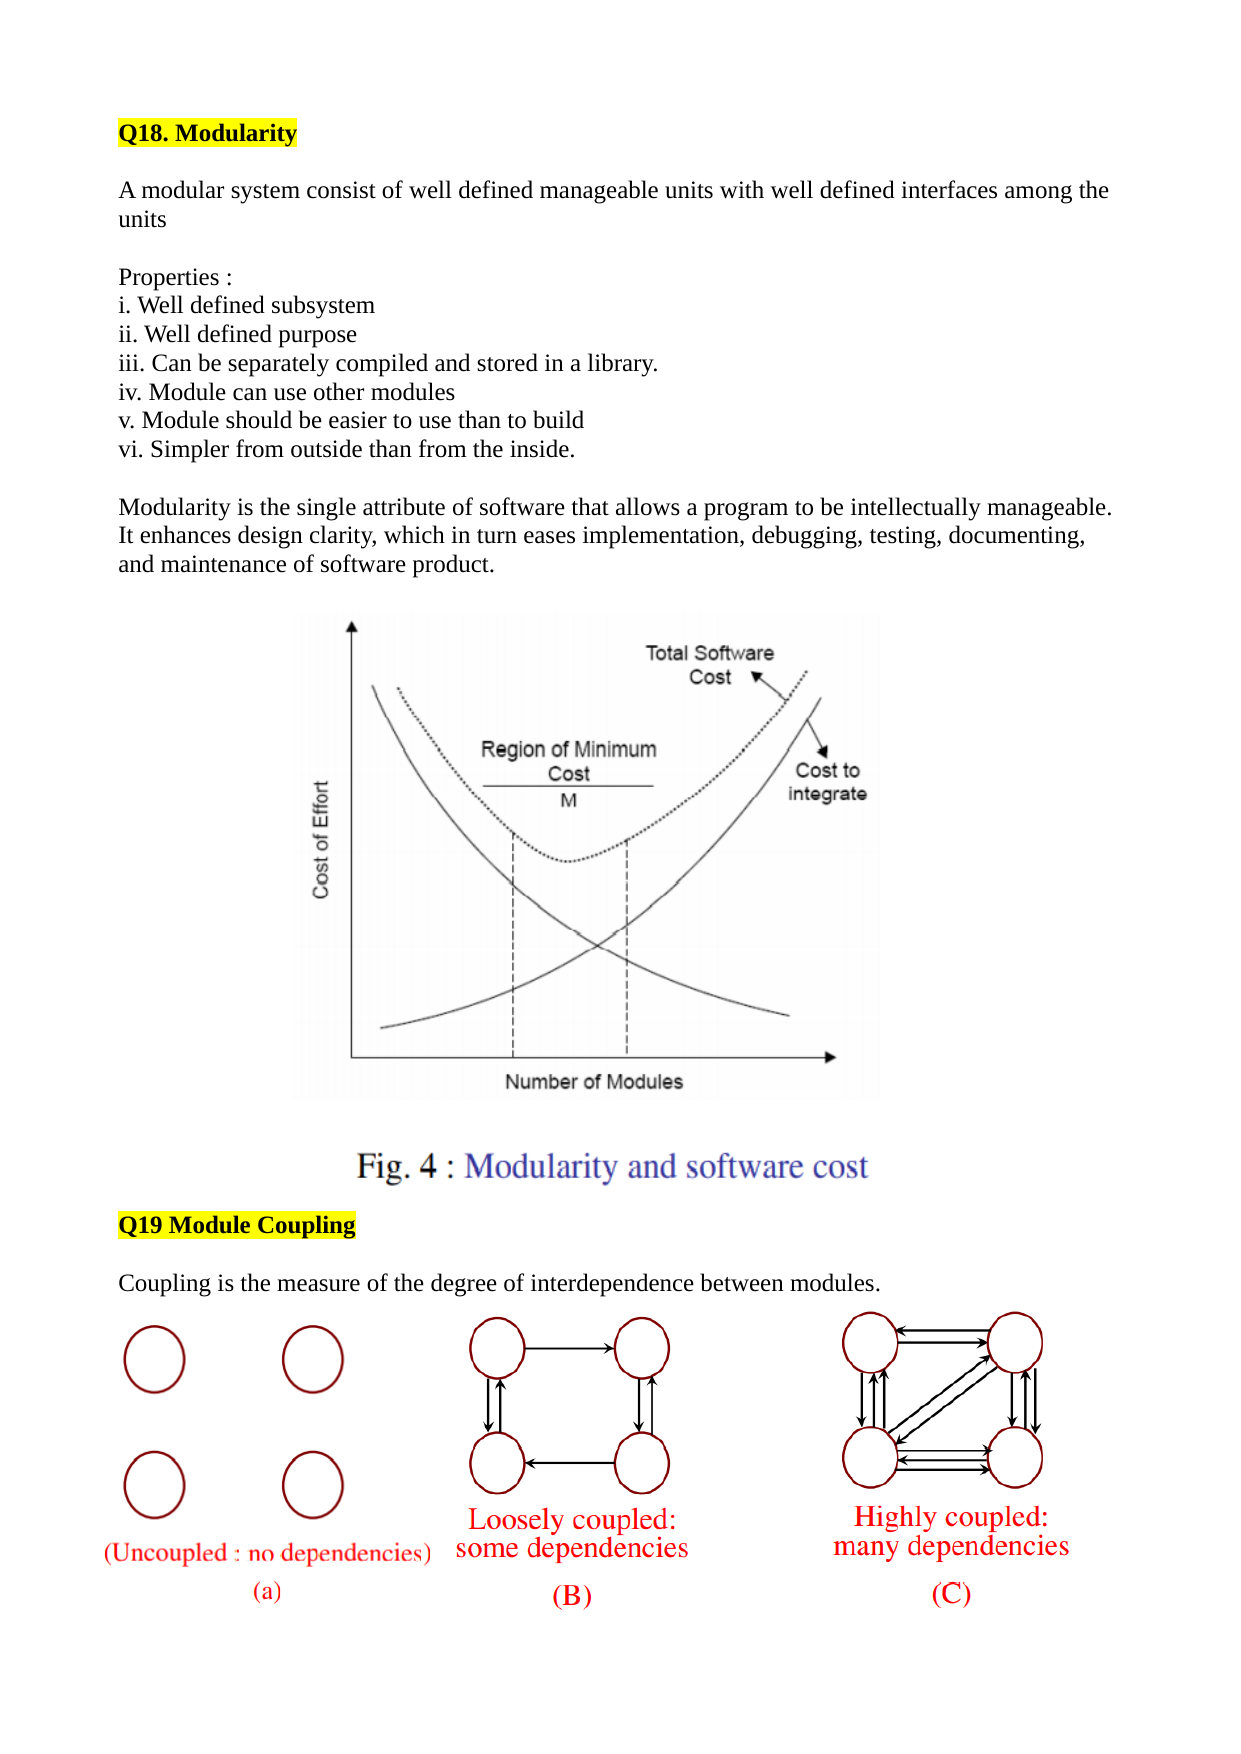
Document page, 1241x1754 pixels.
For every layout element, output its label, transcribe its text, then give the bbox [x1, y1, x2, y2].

text Q19 Module Coupling [118, 1211, 1122, 1239]
text i. Well defined subsystem [118, 291, 1122, 319]
picture [280, 606, 901, 1195]
picture [451, 1305, 1075, 1630]
text Modularity is the single attribute of software that allows a program to be intellectually manageable. It enhances design clarity, which in turn eases implementation, debugging, testing, documenting, and maintenance of software product. [118, 492, 1122, 578]
text Coupling is the measure of the degree of interdependence between modules. [118, 1268, 1122, 1297]
picture [104, 1323, 435, 1606]
text A modular system consist of well defined manageable units with well defined interfaces among the units [118, 176, 1122, 233]
text Properties : [118, 262, 1122, 291]
text v. Module should be easier to use than to build [118, 406, 1122, 434]
text iii. Can be separately compiled and stored in a library. [118, 348, 1122, 377]
text Q18. Modularity [118, 118, 1122, 147]
text iv. Module can use other modules [118, 377, 1122, 406]
text vi. Simpler from outside than from the inside. [118, 434, 1122, 463]
text ii. Well defined purpose [118, 319, 1122, 348]
